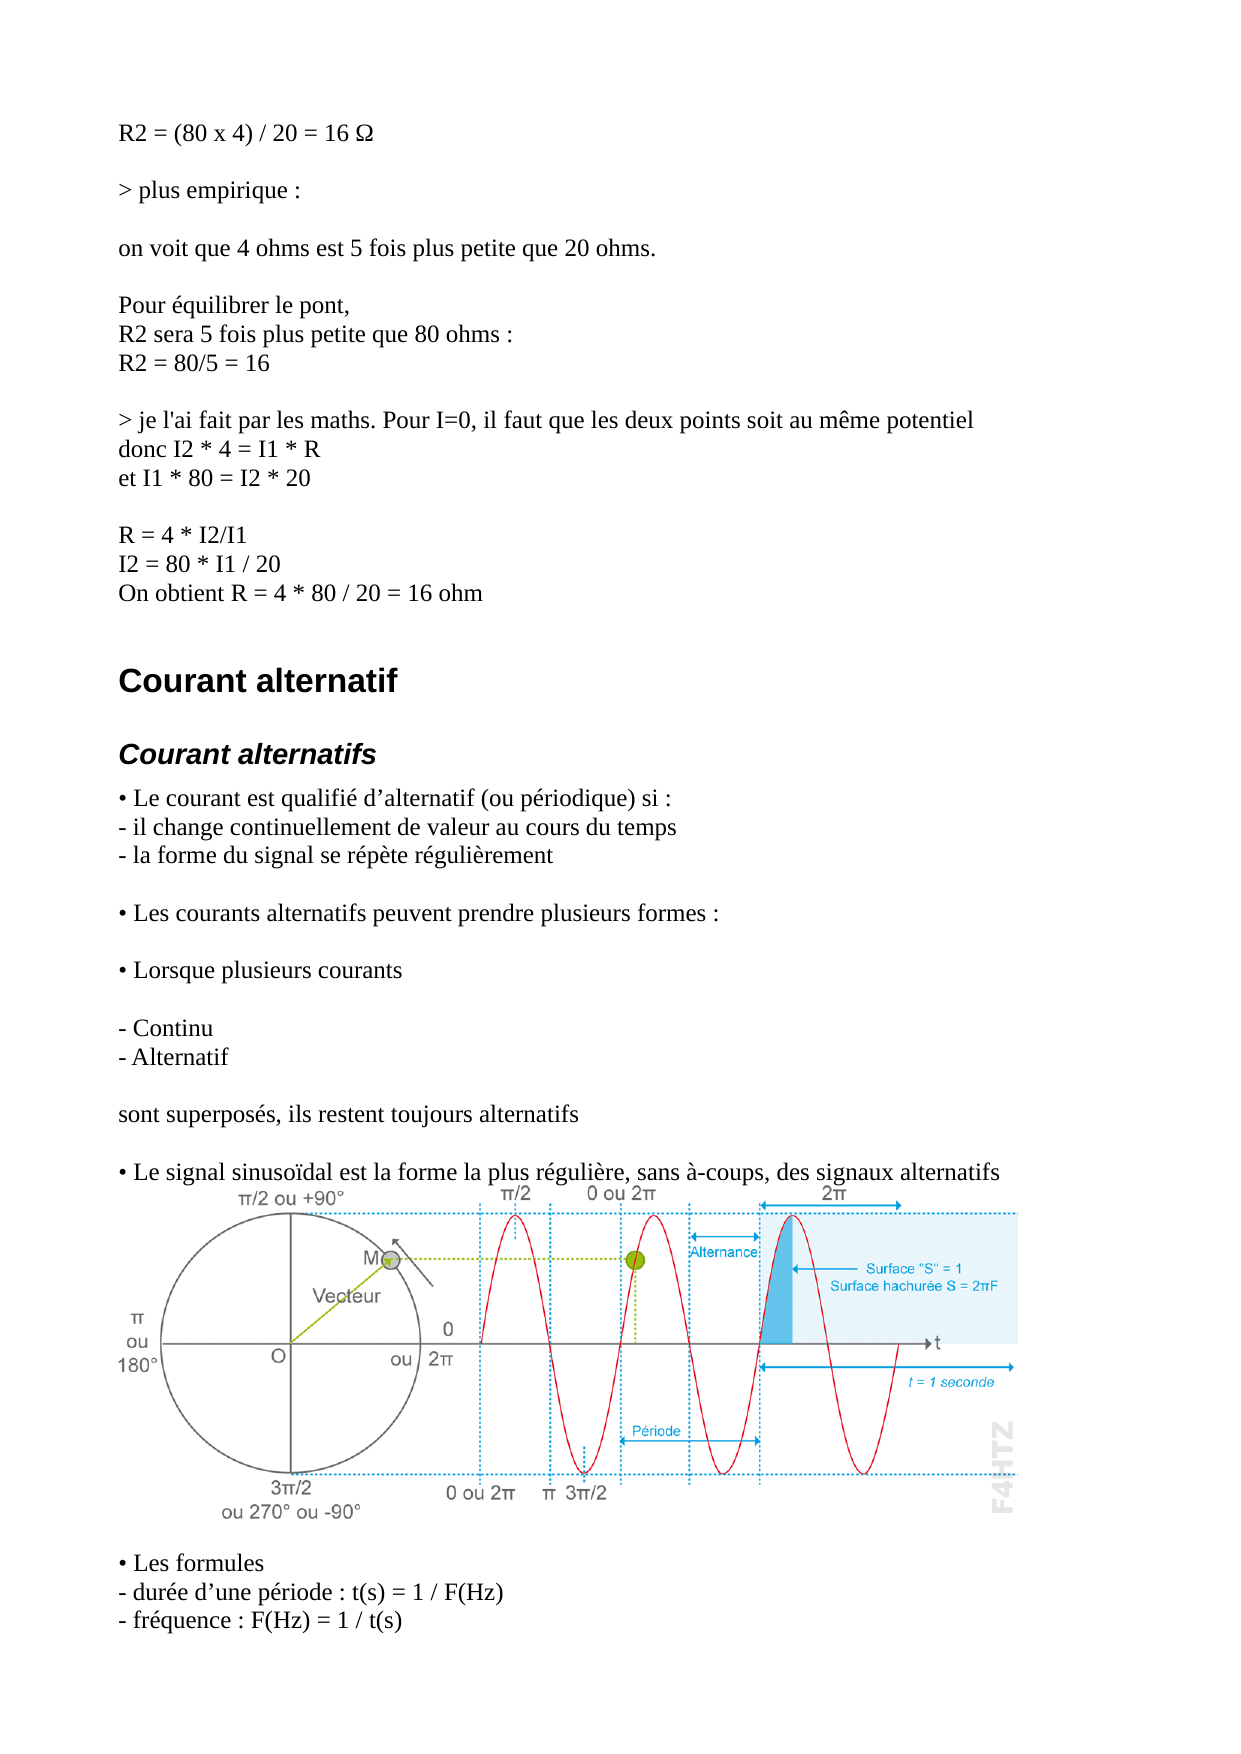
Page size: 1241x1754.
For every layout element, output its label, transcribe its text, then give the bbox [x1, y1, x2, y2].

text I2 = 80 * I1 / 20 [118, 549, 1122, 578]
text - Alternatif [118, 1042, 1122, 1070]
text On obtient R = 4 * 80 / 20 = 16 ohm [118, 578, 1122, 607]
text - il change continuellement de valeur au cours du temps [118, 812, 1122, 840]
text et I1 * 80 = I2 * 20 [118, 463, 1122, 492]
text R2 sera 5 fois plus petite que 80 ohms : [118, 319, 1122, 348]
text sont superposés, ils restent toujours alternatifs [118, 1099, 1122, 1128]
text • Le courant est qualifié d’alternatif (ou périodique) si : [118, 783, 1122, 812]
text - fréquence : F(Hz) = 1 / t(s) [118, 1605, 1122, 1634]
text • Le signal sinusoïdal est la forme la plus régulière, sans à-coups, des signaux alternatifs [118, 1157, 1122, 1185]
text on voit que 4 ohms est 5 fois plus petite que 20 ohms. [118, 233, 1122, 262]
text R2 = 80/5 = 16 [118, 348, 1122, 377]
text > plus empirique : [118, 176, 1122, 204]
text • Les formules [118, 1548, 1122, 1577]
picture [118, 1185, 1019, 1519]
text • Les courants alternatifs peuvent prendre plusieurs formes : [118, 898, 1122, 927]
text Pour équilibrer le pont, [118, 291, 1122, 319]
text - la forme du signal se répète régulièrement [118, 840, 1122, 869]
text - durée d’une période : t(s) = 1 / F(Hz) [118, 1577, 1122, 1605]
text - Continu [118, 1013, 1122, 1042]
text • Lorsque plusieurs courants [118, 955, 1122, 984]
subtitle Courant alternatifs [118, 737, 1122, 770]
text donc I2 * 4 = I1 * R [118, 434, 1122, 463]
text R = 4 * I2/I1 [118, 521, 1122, 549]
text > je l'ai fait par les maths. Pour I=0, il faut que les deux points soit au même potentiel [118, 406, 1122, 434]
subtitle Courant alternatif [118, 661, 1122, 699]
text R2 = (80 x 4) / 20 = 16 Ω [118, 118, 1122, 147]
